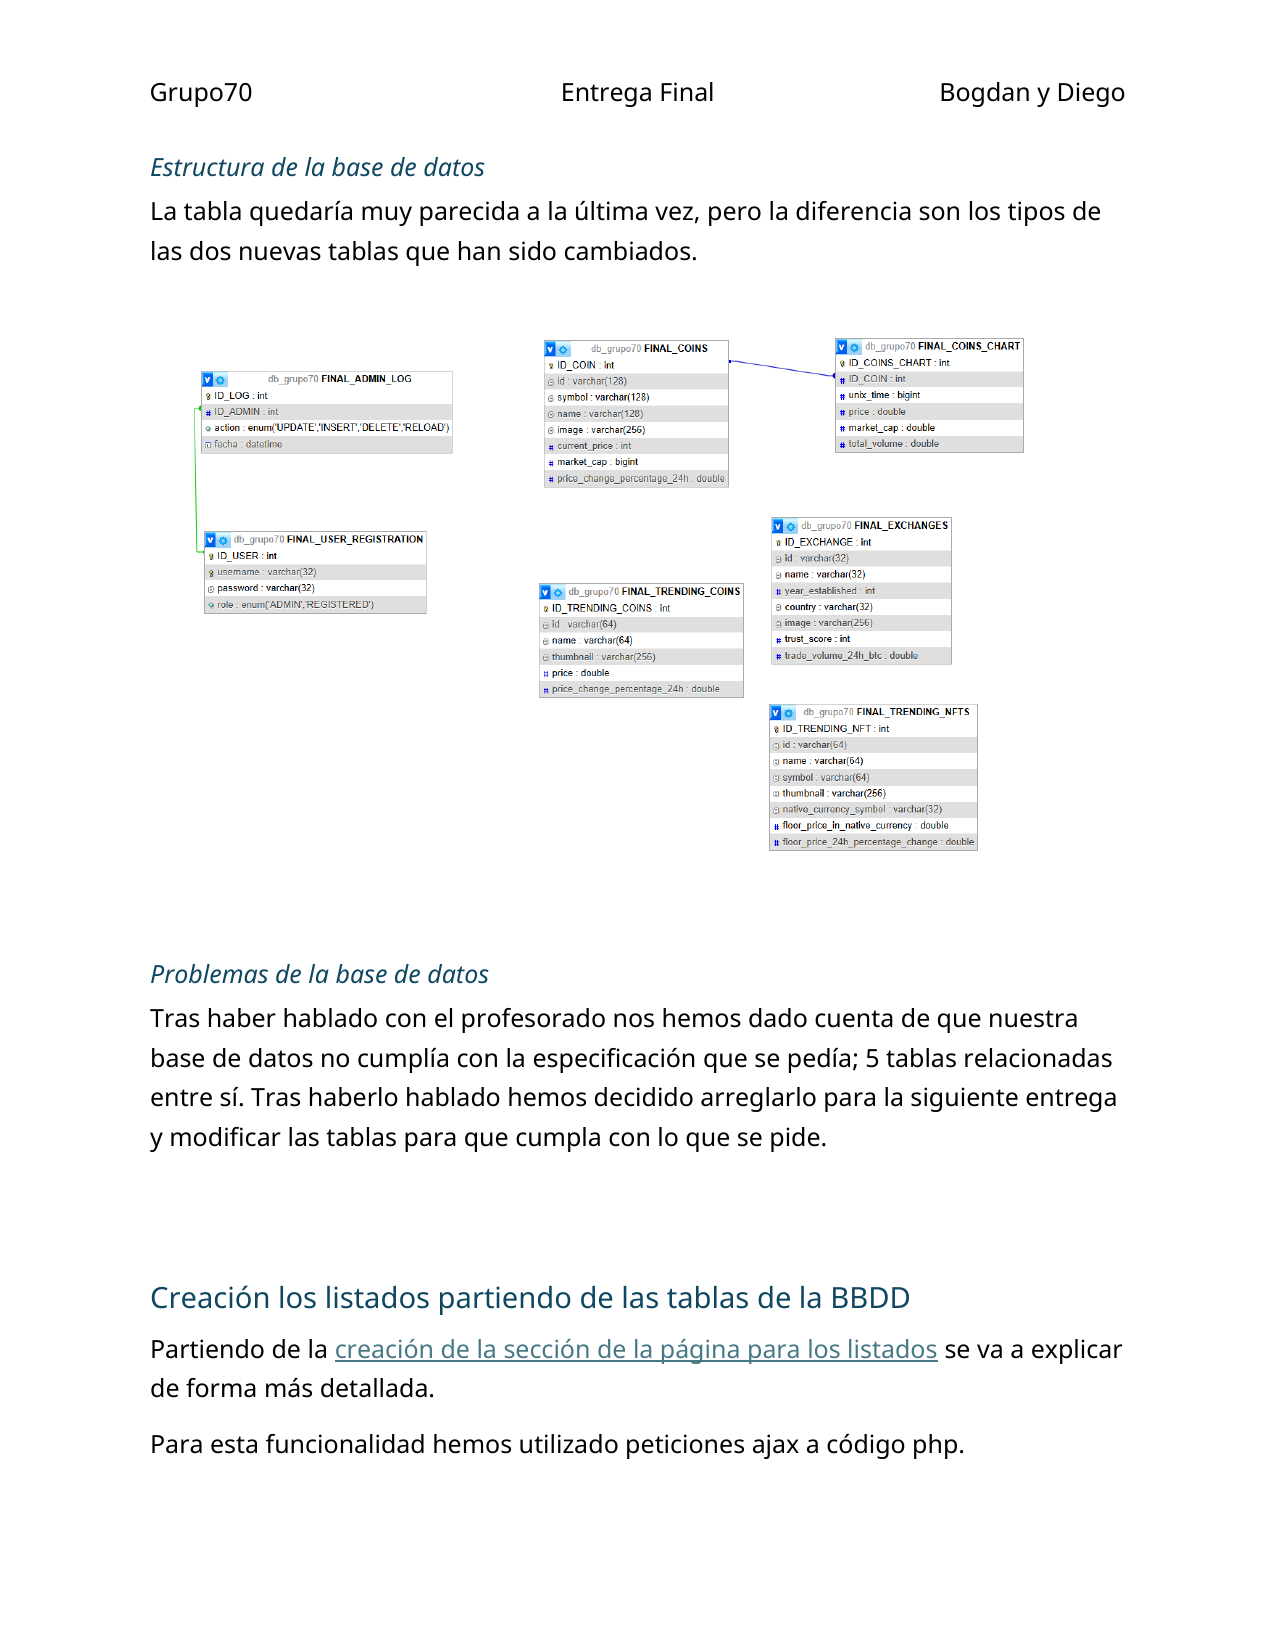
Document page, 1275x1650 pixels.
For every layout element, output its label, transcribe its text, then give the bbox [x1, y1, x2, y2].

text Tras haber hablado con el profesorado nos hemos dado cuenta de que nuestra base de datos no cumplía con la especificación que se pedía; 5 tablas relacionadas entre sí. Tras haberlo hablado hemos decidido arreglarlo para la siguiente entrega y modificar las tablas para que cumpla con lo que se pide. [150, 1001, 1125, 1153]
text Partiendo de la creación de la sección de la página para los listados se va a explicar de forma más detallada. [150, 1332, 1125, 1405]
text La tabla quedaría muy parecida a la última vez, pero la diferencia son los tipos de las dos nuevas tablas que han sido cambiados. [150, 194, 1125, 267]
subtitle Creación los listados partiendo de las tablas de la BBDD [150, 1277, 1125, 1317]
text Para esta funcionalidad hemos utilizado peticiones ajax a código php. [150, 1427, 1125, 1461]
subtitle Estructura de la base de datos [150, 150, 1125, 184]
subtitle Problemas de la base de datos [150, 957, 1125, 991]
